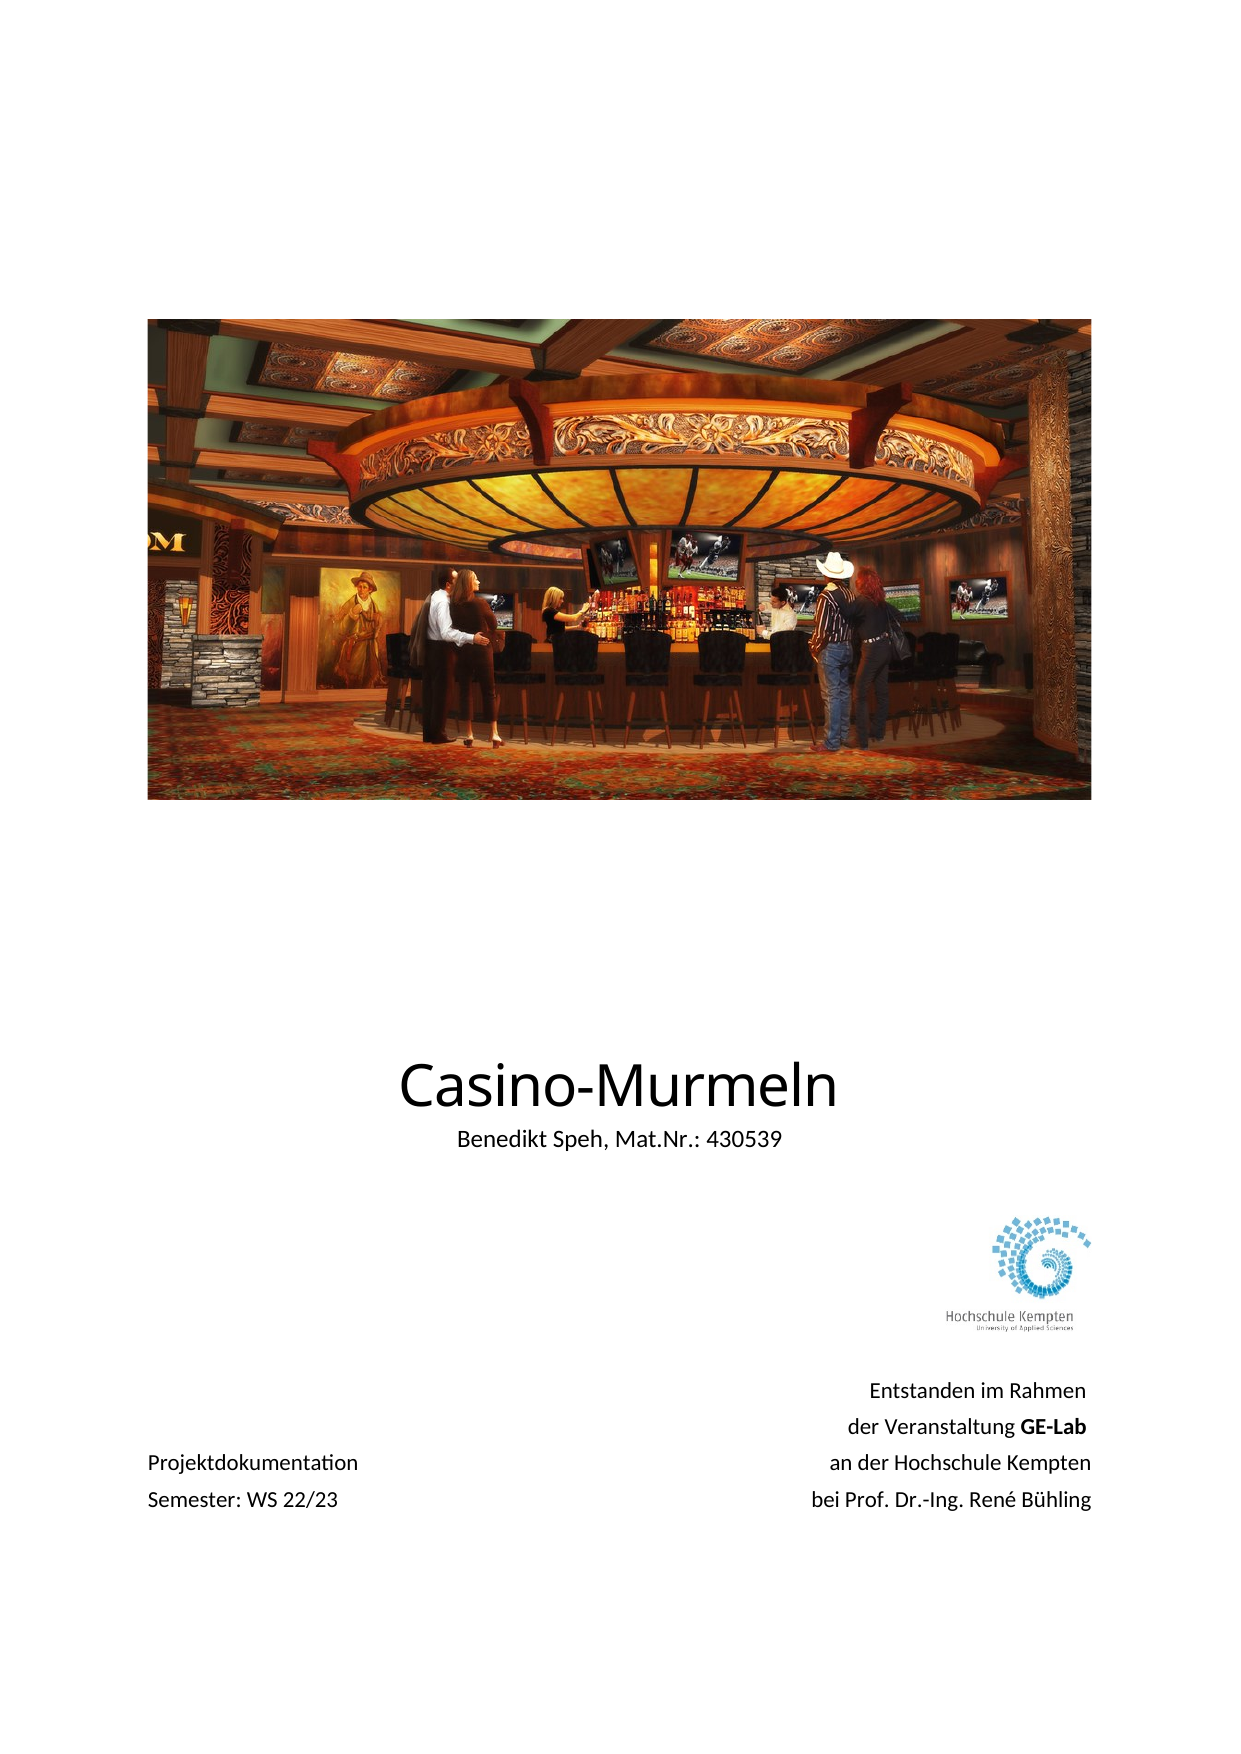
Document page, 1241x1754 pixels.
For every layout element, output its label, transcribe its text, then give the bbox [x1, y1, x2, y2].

table_cell Entstanden im Rahmen der Veranstaltung GE-Lab an der Hochschule Kempten bei Prof. Dr.-Ing. René Bühling [473, 1181, 1092, 1521]
table_header [148, 74, 1092, 319]
table_cell Casino-Murmeln Benedikt Speh, Mat.Nr.: 430539 [148, 1017, 1092, 1181]
table_cell Projektdokumentation Semester: WS 22/23 [148, 1181, 472, 1521]
table_header [148, 800, 1092, 1017]
